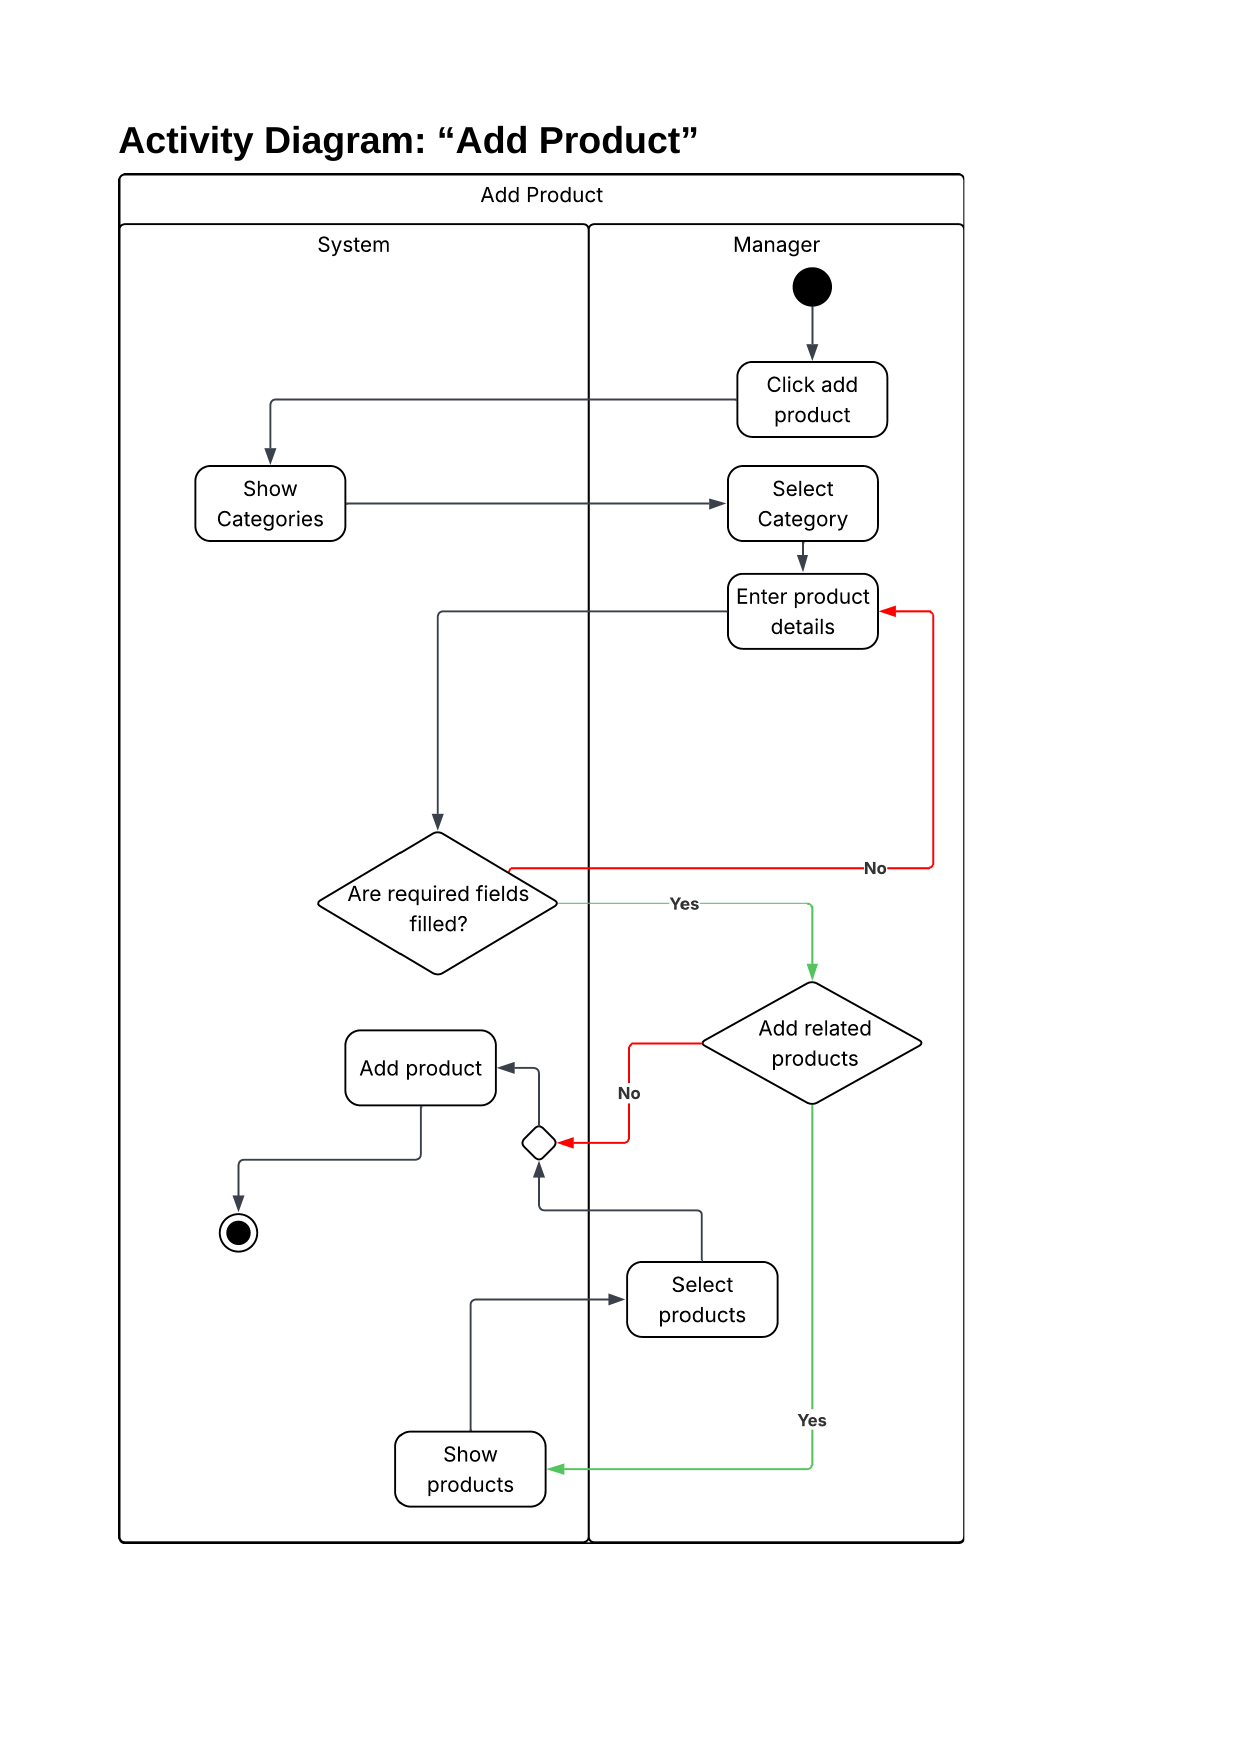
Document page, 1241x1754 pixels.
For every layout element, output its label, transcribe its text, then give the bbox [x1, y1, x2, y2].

subtitle Activity Diagram: “Add Product” [118, 118, 1122, 161]
picture [118, 173, 965, 1544]
